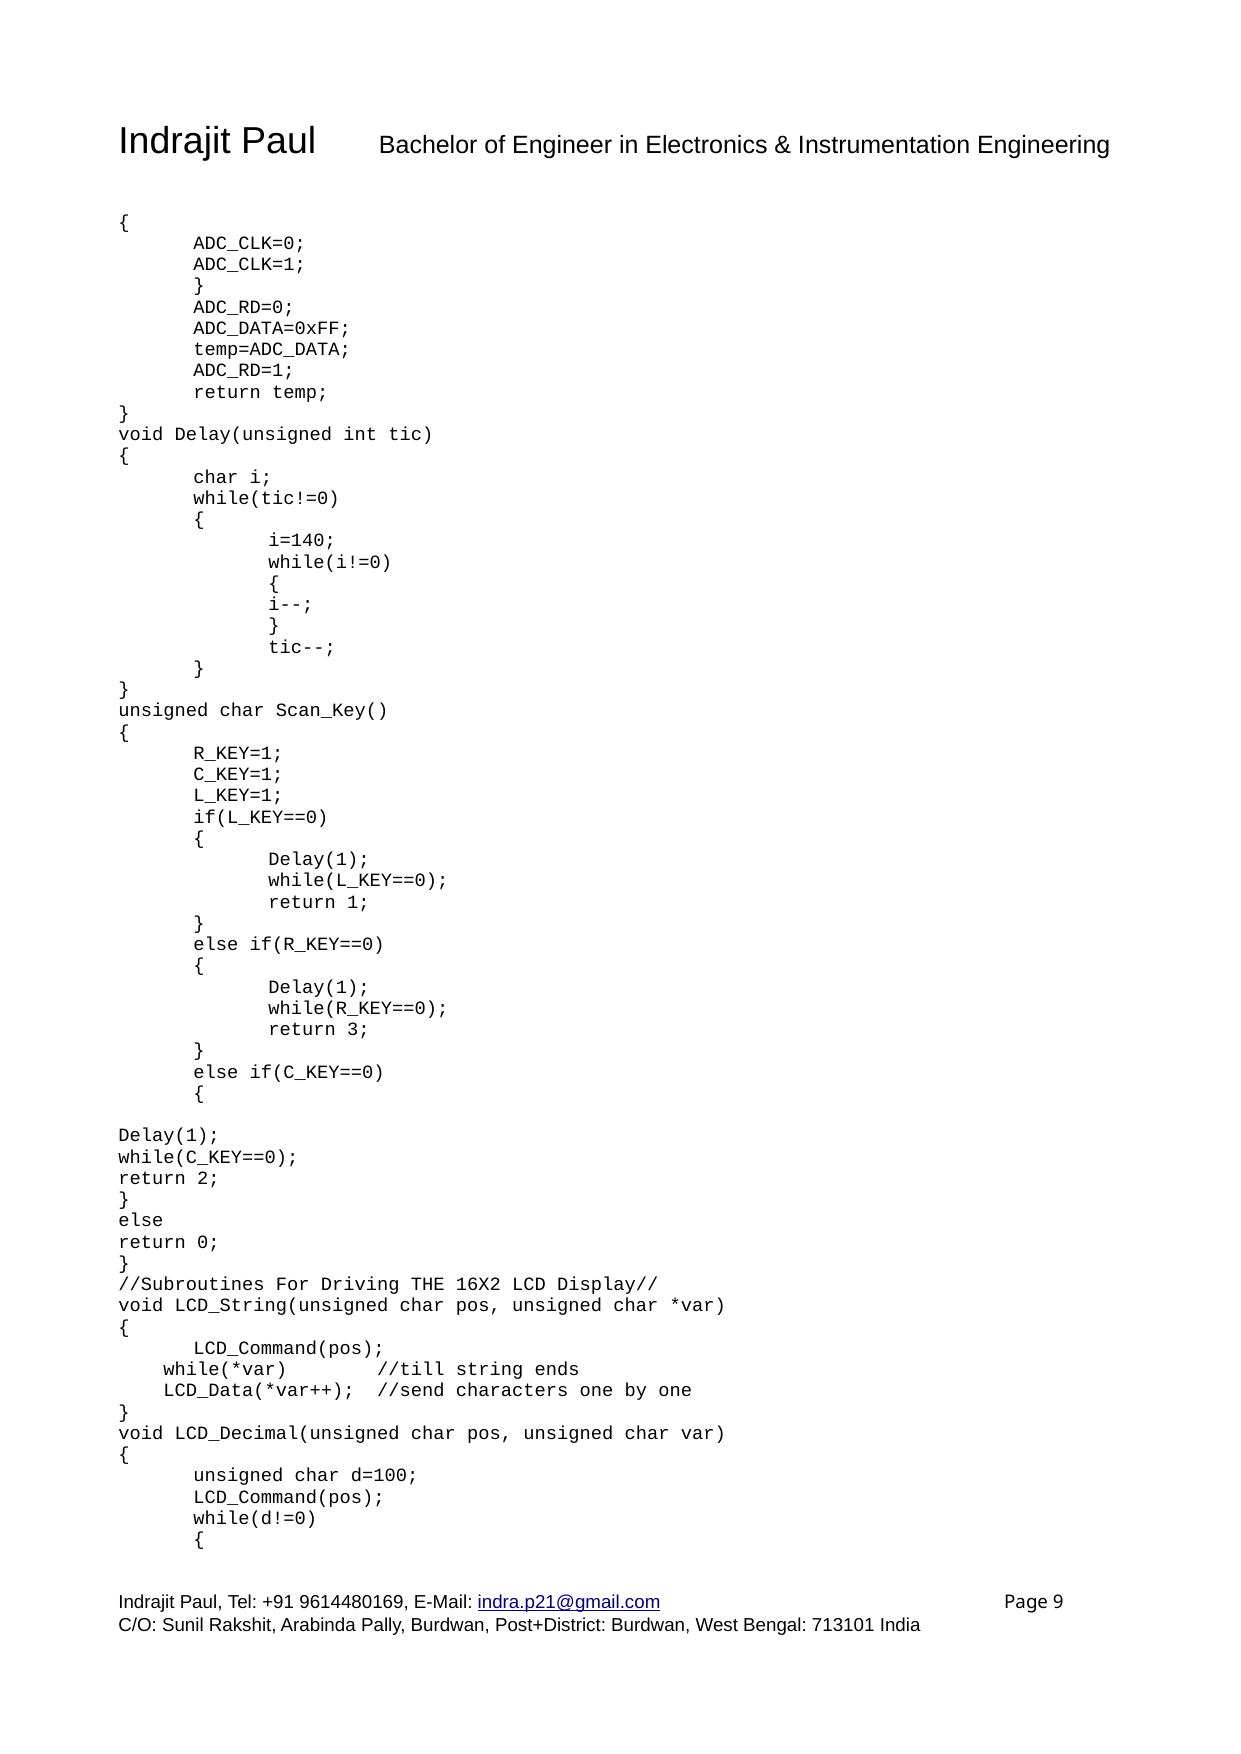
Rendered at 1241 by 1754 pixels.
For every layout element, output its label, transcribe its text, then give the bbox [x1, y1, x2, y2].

text void LCD_String(unsigned char pos, unsigned char *var) [118, 1296, 1122, 1317]
text { [118, 1530, 1122, 1551]
text LCD_Command(pos); [118, 1339, 1122, 1360]
text } [118, 914, 1122, 935]
text return 1; [118, 892, 1122, 914]
text } [118, 276, 1122, 297]
text { [118, 574, 1122, 595]
text while(R_KEY==0); [118, 999, 1122, 1020]
text ADC_DATA=0xFF; [118, 319, 1122, 340]
text ADC_RD=0; [118, 297, 1122, 319]
text while(C_KEY==0); [118, 1147, 1122, 1169]
text Delay(1); [118, 977, 1122, 999]
text Delay(1); [118, 850, 1122, 871]
text unsigned char Scan_Key() [118, 701, 1122, 722]
text while(d!=0) [118, 1509, 1122, 1530]
text } [118, 680, 1122, 701]
text } [118, 1190, 1122, 1211]
text LCD_Command(pos); [118, 1487, 1122, 1509]
text while(tic!=0) [118, 489, 1122, 510]
text ADC_CLK=1; [118, 255, 1122, 276]
text C_KEY=1; [118, 765, 1122, 786]
text while(i!=0) [118, 552, 1122, 574]
text { [118, 446, 1122, 467]
text L_KEY=1; [118, 786, 1122, 807]
text R_KEY=1; [118, 744, 1122, 765]
text { [118, 1317, 1122, 1339]
text } [118, 1254, 1122, 1275]
text ADC_RD=1; [118, 361, 1122, 382]
text //Subroutines For Driving THE 16X2 LCD Display// [118, 1275, 1122, 1296]
text { [118, 1084, 1122, 1105]
text { [118, 1445, 1122, 1466]
text { [118, 956, 1122, 977]
text unsigned char d=100; [118, 1466, 1122, 1487]
text ADC_CLK=0; [118, 234, 1122, 255]
text if(L_KEY==0) [118, 807, 1122, 829]
text Delay(1); [118, 1126, 1122, 1147]
text } [118, 1041, 1122, 1062]
text return 0; [118, 1232, 1122, 1254]
text i=140; [118, 531, 1122, 552]
text i--; [118, 595, 1122, 616]
text { [118, 829, 1122, 850]
text tic--; [118, 637, 1122, 659]
text void Delay(unsigned int tic) [118, 425, 1122, 446]
text { [118, 722, 1122, 744]
text else if(C_KEY==0) [118, 1062, 1122, 1084]
text return 3; [118, 1020, 1122, 1041]
text else [118, 1211, 1122, 1232]
text while(L_KEY==0); [118, 871, 1122, 892]
text temp=ADC_DATA; [118, 340, 1122, 361]
text return temp; [118, 382, 1122, 404]
text } [118, 404, 1122, 425]
text char i; [118, 467, 1122, 489]
text LCD_Data(*var++); //send characters one by one [118, 1381, 1122, 1402]
text return 2; [118, 1169, 1122, 1190]
text } [118, 1402, 1122, 1424]
text else if(R_KEY==0) [118, 935, 1122, 956]
text { [118, 212, 1122, 234]
text { [118, 510, 1122, 531]
text } [118, 659, 1122, 680]
text while(*var) //till string ends [118, 1360, 1122, 1381]
text void LCD_Decimal(unsigned char pos, unsigned char var) [118, 1424, 1122, 1445]
text } [118, 616, 1122, 637]
